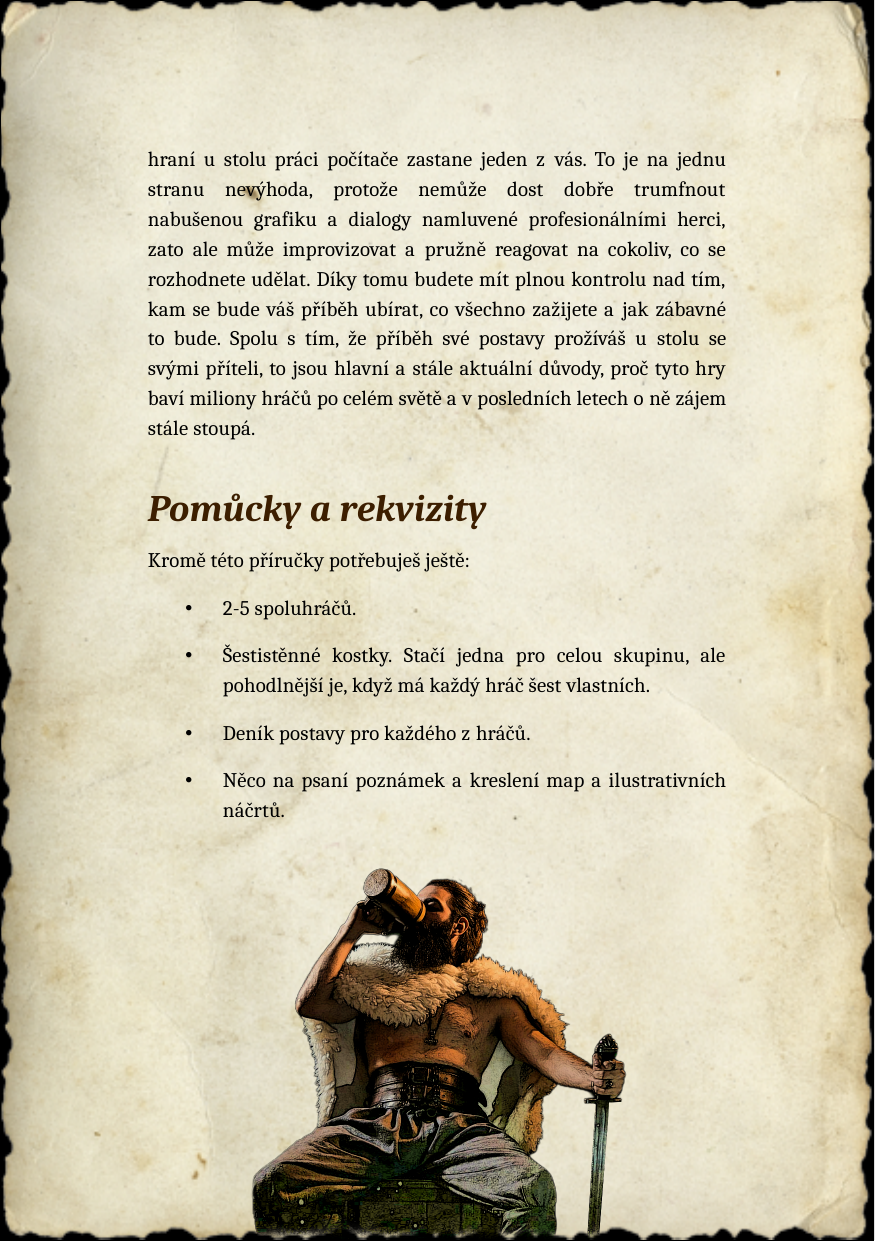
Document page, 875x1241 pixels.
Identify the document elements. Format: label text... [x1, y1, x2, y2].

list Něco na psaní poznámek a⁠ kreslení map a⁠ ilustrativních náčrtů. [185, 769, 726, 823]
text hraní u⁠ stolu práci počítače zastane jeden z⁠ vás. To je na jednu stranu nevýhoda, protože nemůže dost dobře trumfnout nabušenou grafiku a⁠ dialogy namluvené profesionálními herci, zato ale může improvizovat a⁠ pružně reagovat na cokoliv, co se rozhodnete udělat. Díky tomu budete mít plnou kontrolu nad tím, kam se bude váš příběh ubírat, co všechno zažijete a⁠ jak zábavné to bude. Spolu s⁠ tím, že příběh své postavy prožíváš u⁠ stolu se svými příteli, to jsou hlavní a⁠ stále aktuální důvody, proč tyto hry baví miliony hráčů po celém světě a⁠ v⁠ posledních letech o⁠ ně zájem stále stoupá. [148, 148, 726, 441]
subtitle Pomůcky a⁠ rekvizity [148, 488, 726, 531]
text Kromě této příručky potřebuješ ještě: [148, 549, 726, 573]
picture [1, 1, 874, 1241]
list Šestistěnné kostky. Stačí jedna pro celou skupinu, ale pohodlnější je, když má každý hráč šest vlastních. [185, 644, 726, 698]
list Deník postavy pro každého z⁠ hráčů. [185, 722, 726, 746]
list 2-5 spoluhráčů. [185, 596, 726, 620]
